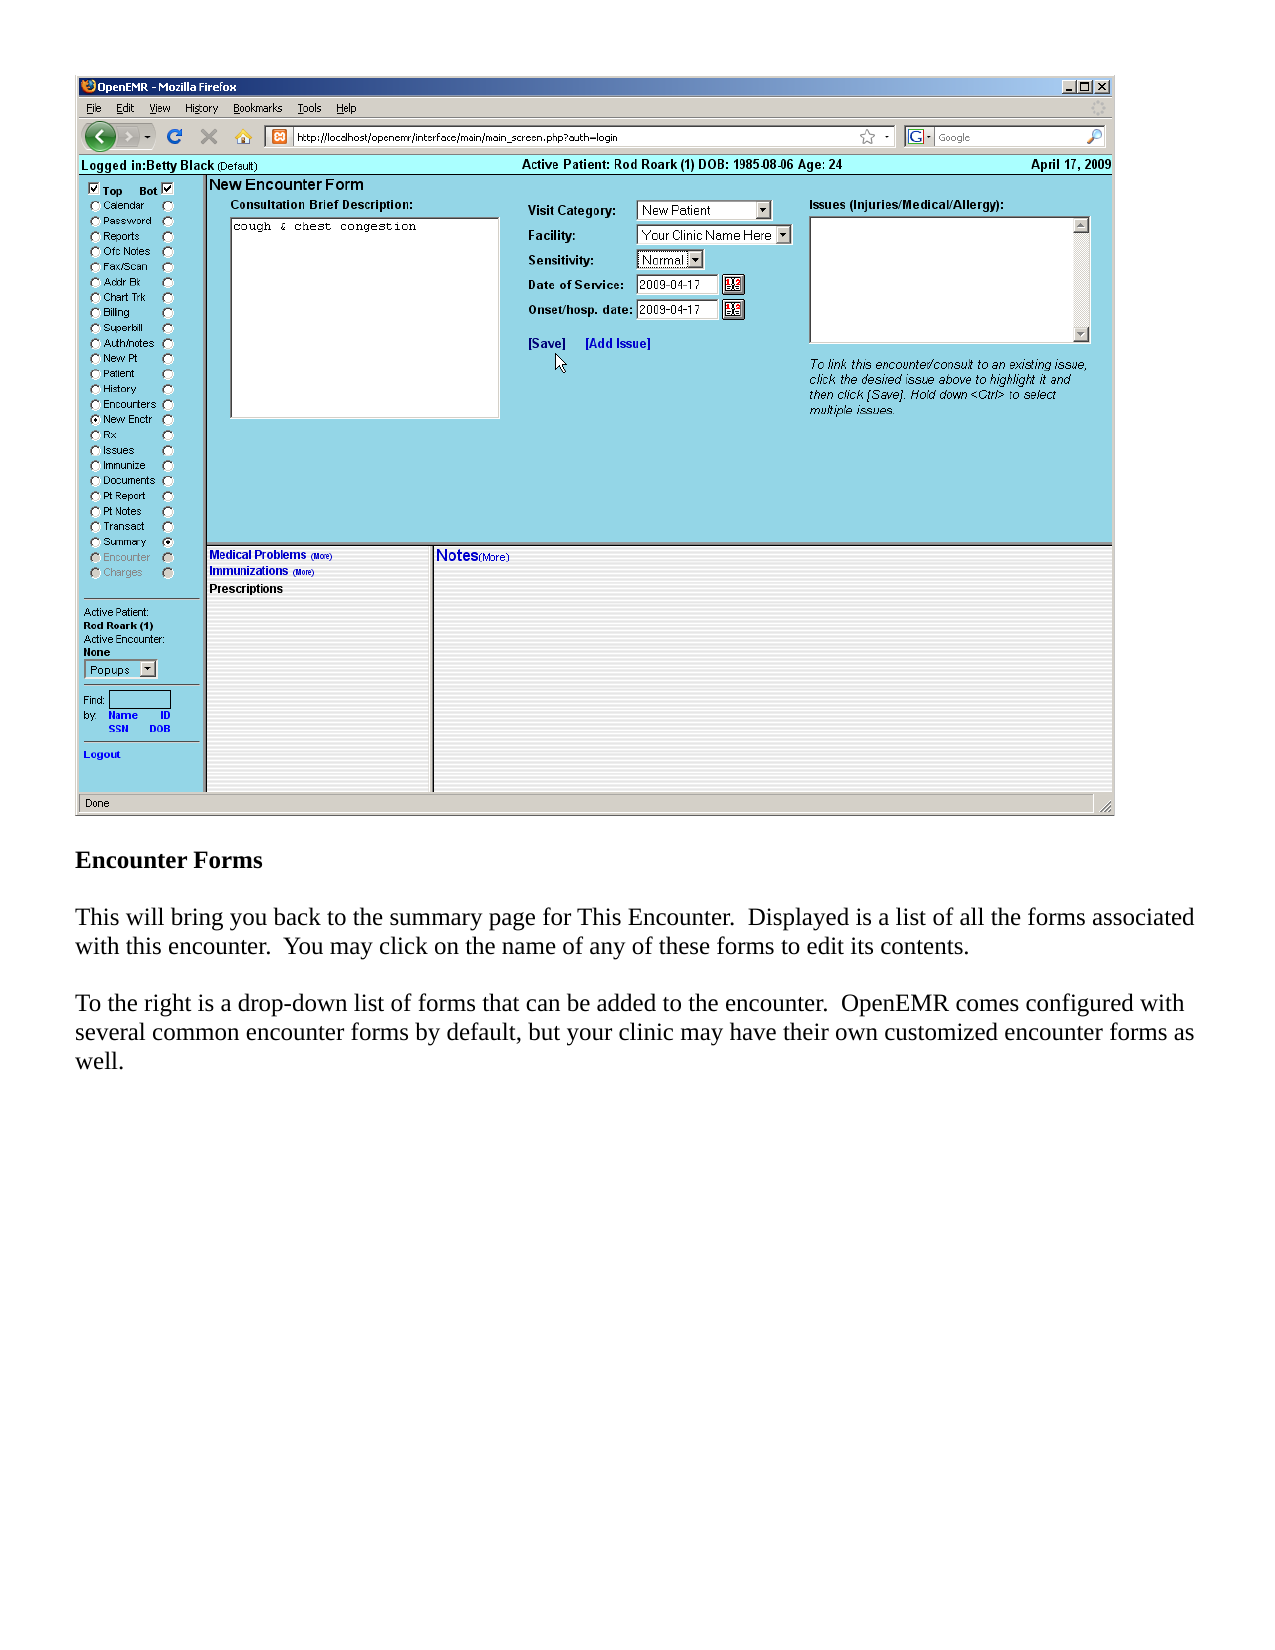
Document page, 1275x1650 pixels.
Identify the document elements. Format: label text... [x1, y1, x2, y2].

text To the right is a drop-down list of forms that can be added to the encounter. OpenEMR comes configured with several common encounter forms by default, but your clinic may have their own customized encounter forms as well. [75, 988, 1200, 1075]
text This will bring you back to the summary page for This Encounter. Displayed is a list of all the forms associated with this encounter. You may click on the name of any of these forms to edit its contents. [75, 902, 1200, 960]
picture [75, 75, 1115, 816]
text Encounter Forms [75, 845, 1200, 873]
